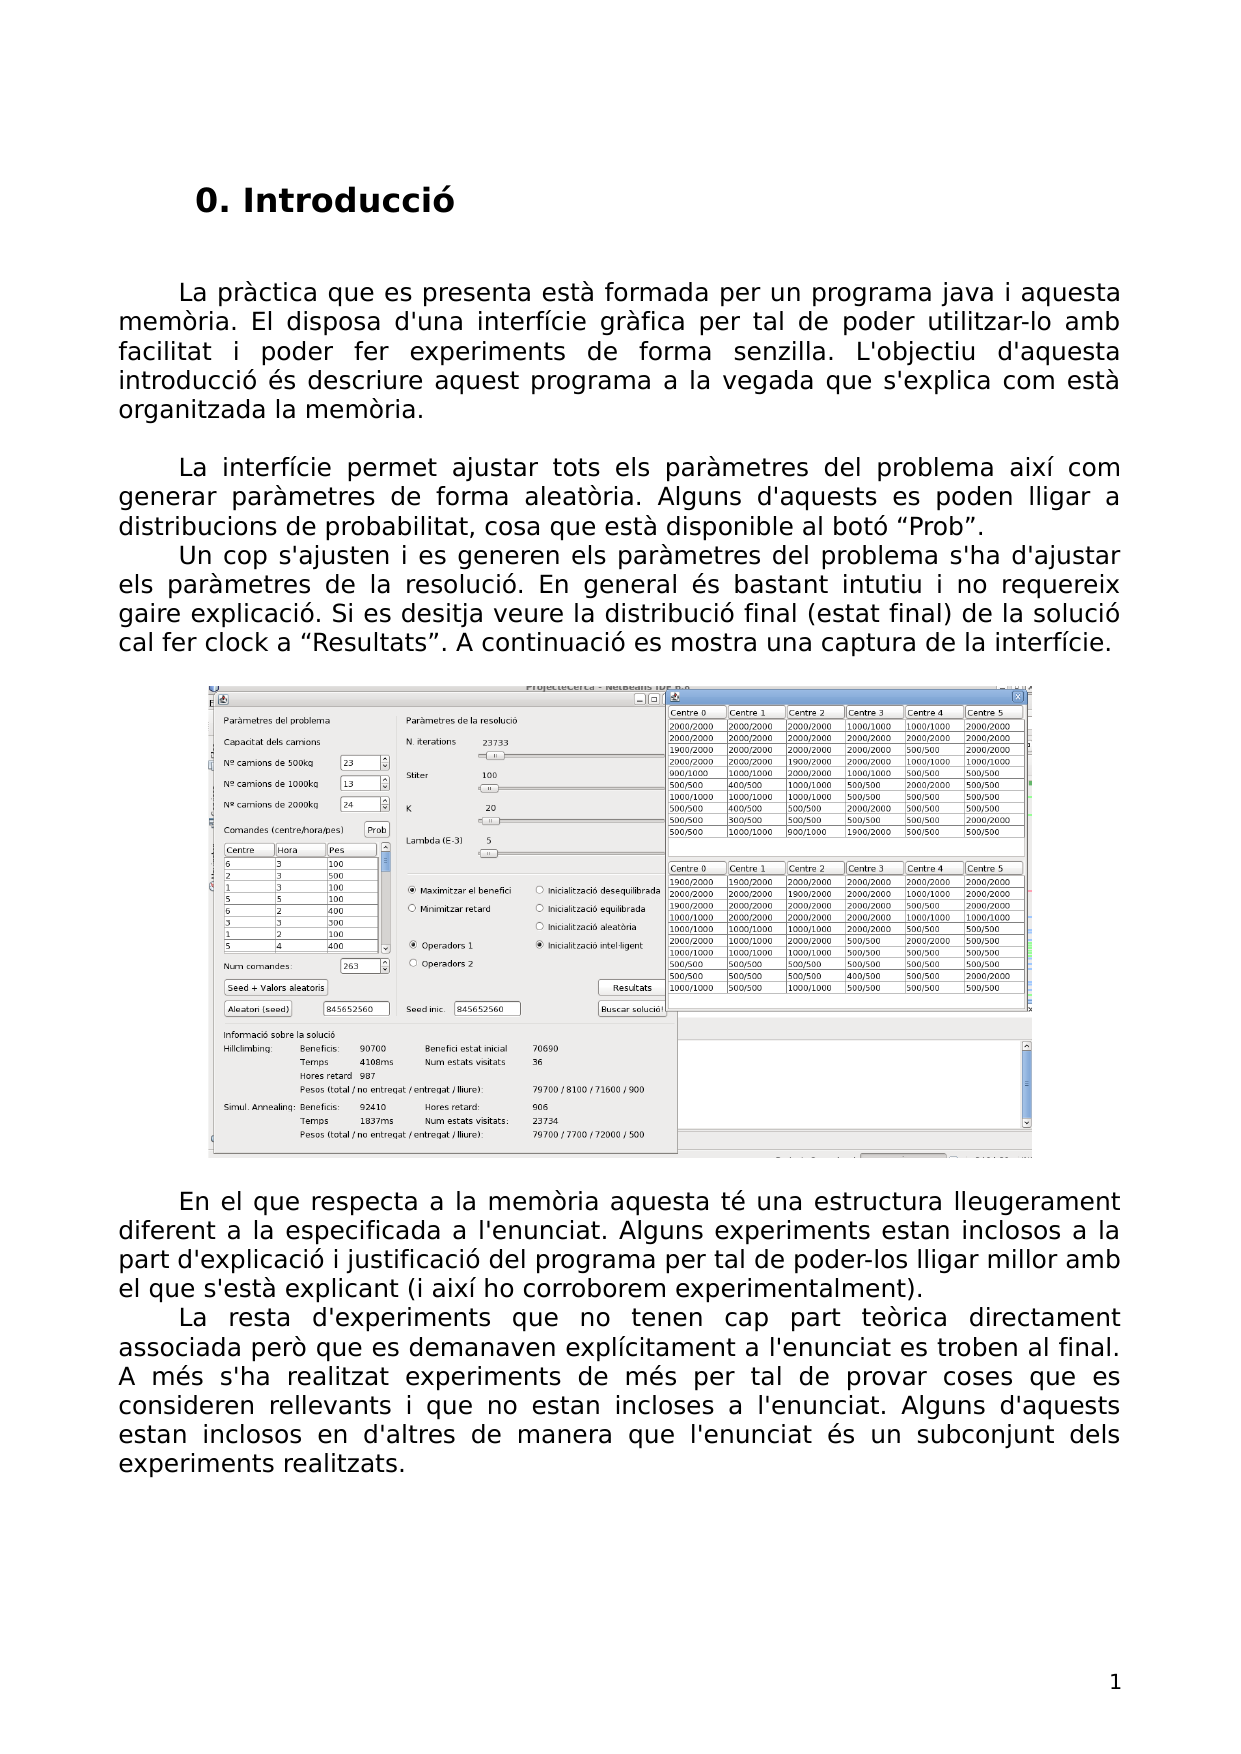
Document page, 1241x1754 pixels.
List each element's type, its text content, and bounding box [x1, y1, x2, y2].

text La interfície permet ajustar tots els paràmetres del problema així com generar paràmetres de forma aleatòria. Alguns d'aquests es poden lligar a distribucions de probabilitat, cosa que està disponible al botó “Prob”. [118, 453, 1122, 541]
text La pràctica que es presenta està formada per un programa java i aquesta memòria. El disposa d'una interfície gràfica per tal de poder utilitzar-lo amb facilitat i poder fer experiments de forma senzilla. L'objectiu d'aquesta introducció és descriure aquest programa a la vegada que s'explica com està organitzada la memòria. [118, 278, 1122, 424]
text Un cop s'ajusten i es generen els paràmetres del problema s'ha d'ajustar els paràmetres de la resolució. En general és bastant intutiu i no requereix gaire explicació. Si es desitja veure la distribució final (estat final) de la solució cal fer clock a “Resultats”. A continuació es mostra una captura de la interfície. [118, 541, 1122, 658]
text La resta d'experiments que no tenen cap part teòrica directament associada però que es demanaven explícitament a l'enunciat es troben al final. A més s'ha realitzat experiments de més per tal de provar coses que es consideren rellevants i que no estan incloses a l'enunciat. Alguns d'aquests estan inclosos en d'altres de manera que l'enunciat és un subconjunt dels experiments realitzats. [118, 1303, 1122, 1478]
text 0. Introducció [118, 181, 1122, 220]
picture [208, 686, 1032, 1158]
text En el que respecta a la memòria aquesta té una estructura lleugerament diferent a la especificada a l'enunciat. Alguns experiments estan inclosos a la part d'explicació i justificació del programa per tal de poder-los lligar millor amb el que s'està explicant (i així ho corroborem experimentalment). [118, 1187, 1122, 1303]
